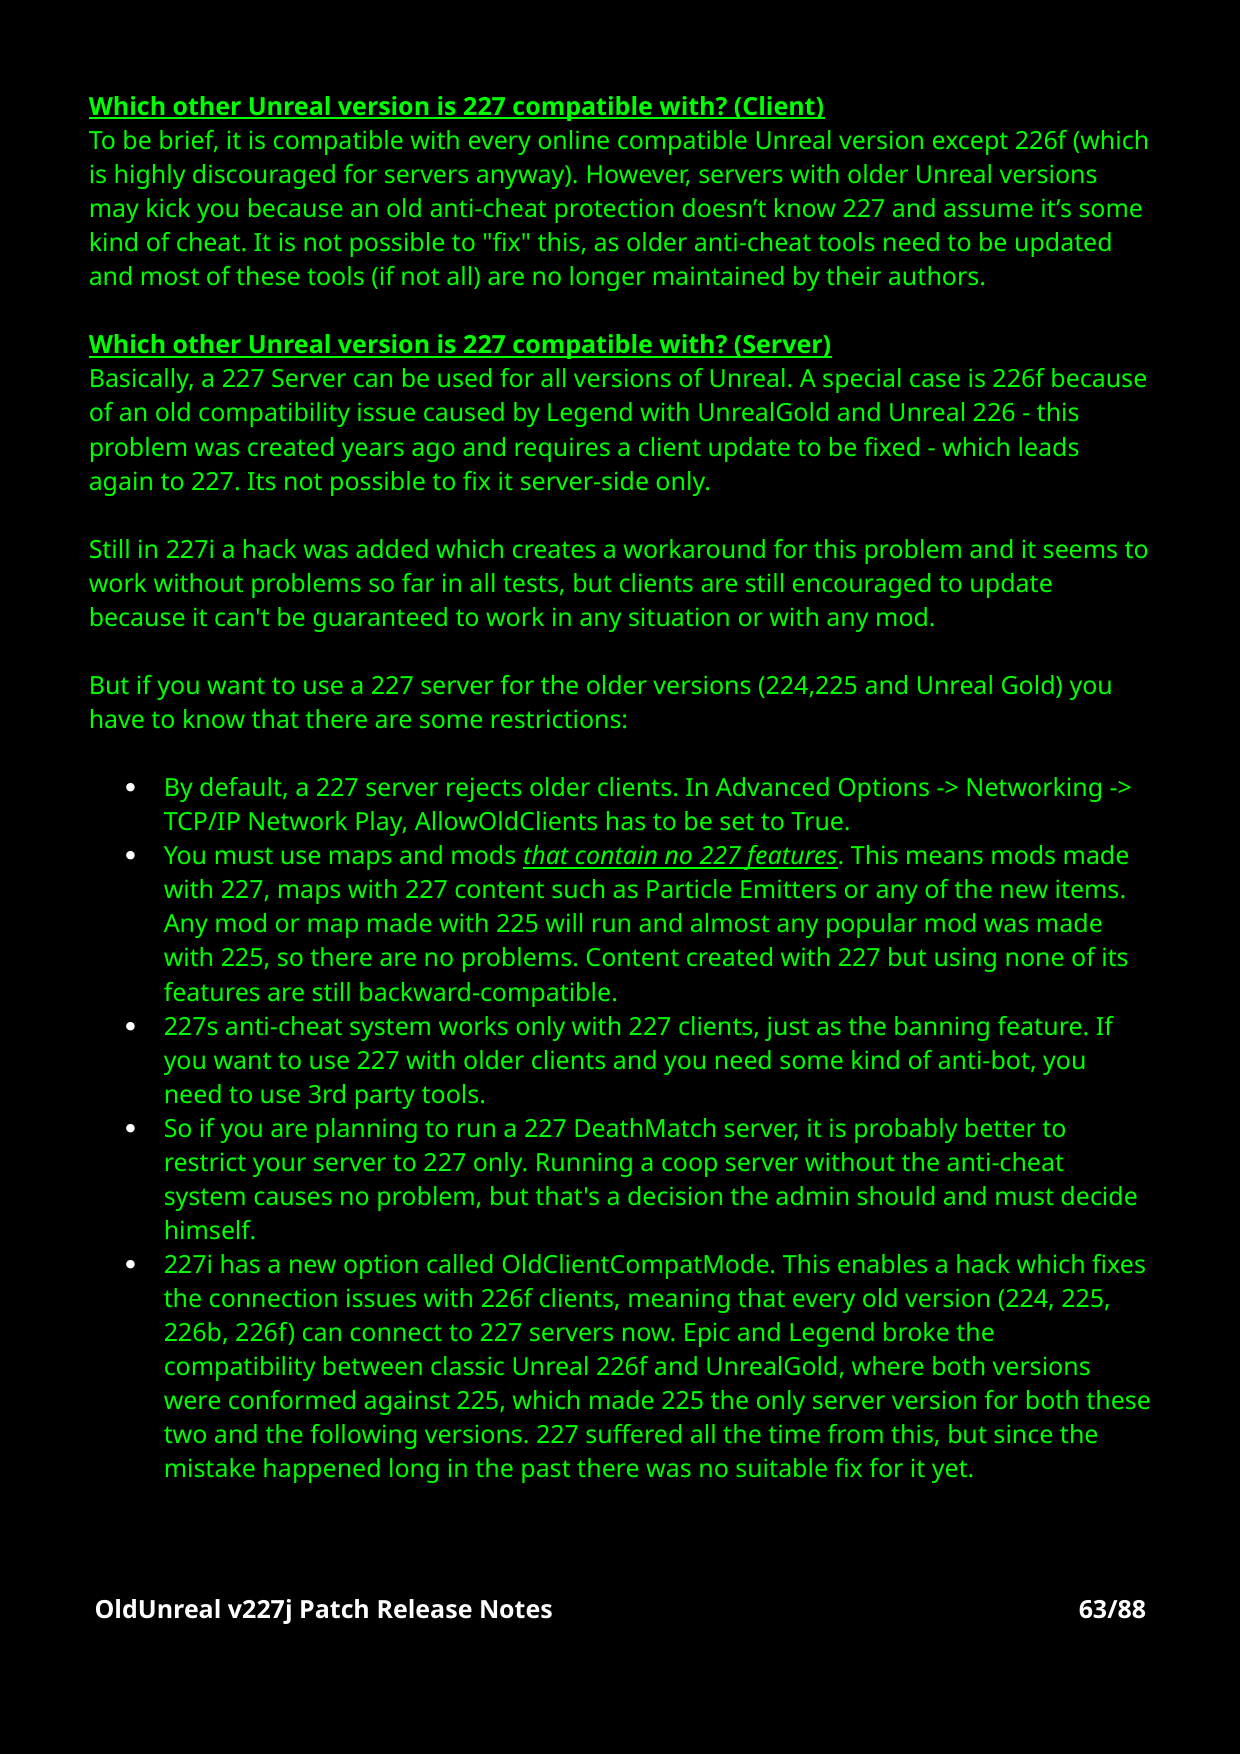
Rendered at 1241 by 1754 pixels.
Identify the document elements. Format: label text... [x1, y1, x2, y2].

list 227i has a new option called OldClientCompatMode. This enables a hack which fixes the connection issues with 226f clients, meaning that every old version (224, 225, 226b, 226f) can connect to 227 servers now. Epic and Legend broke the compatibility between classic Unreal 226f and UnrealGold, where both versions were conformed against 225, which made 225 the only server version for both these two and the following versions. 227 suffered all the time from this, but since the mistake happened long in the past there was no suitable fix for it yet. [126, 1247, 1152, 1485]
text Basically, a 227 Server can be used for all versions of Unreal. A special case is 226f because of an old compatibility issue caused by Legend with UnrealGold and Unreal 226 - this problem was created years ago and requires a client update to be fixed - which leads again to 227. Its not possible to fix it server-side only. [88, 361, 1152, 497]
list So if you are planning to run a 227 DeathMatch server, it is probably better to restrict your server to 227 only. Running a coop server without the anti-cheat system causes no problem, but that's a decision the admin should and must decide himself. [126, 1110, 1152, 1247]
text But if you want to use a 227 server for the older versions (224,225 and Unreal Gold) you have to know that there are some restrictions: [88, 668, 1152, 736]
text To be brief, it is compatible with every online compatible Unreal version except 226f (which is highly discouraged for servers anyway). However, servers with older Unreal versions may kick you because an old anti-cheat protection doesn’t know 227 and assume it’s some kind of cheat. It is not possible to "fix" this, as older anti-cheat tools need to be updated and most of these tools (if not all) are no longer maintained by their authors. [88, 123, 1152, 293]
text Still in 227i a hack was added which creates a workaround for this problem and it seems to work without problems so far in all tests, but clients are still encouraged to update because it can't be guaranteed to work in any situation or with any mod. [88, 531, 1152, 633]
list By default, a 227 server rejects older clients. In Advanced Options -> Networking -> TCP/IP Network Play, AllowOldClients has to be set to True. [126, 770, 1152, 838]
text Which other Unreal version is 227 compatible with? (Client) [88, 88, 1152, 123]
list 227s anti-cheat system works only with 227 clients, just as the banning feature. If you want to use 227 with older clients and you need some kind of anti-bot, you need to use 3rd party tools. [126, 1008, 1152, 1110]
list You must use maps and mods that contain no 227 features. This means mods made with 227, maps with 227 content such as Particle Emitters or any of the new items. Any mod or map made with 225 will run and almost any popular mod was made with 225, so there are no problems. Content created with 227 but using none of its features are still backward-compatible. [126, 838, 1152, 1008]
text Which other Unreal version is 227 compatible with? (Server) [88, 327, 1152, 361]
